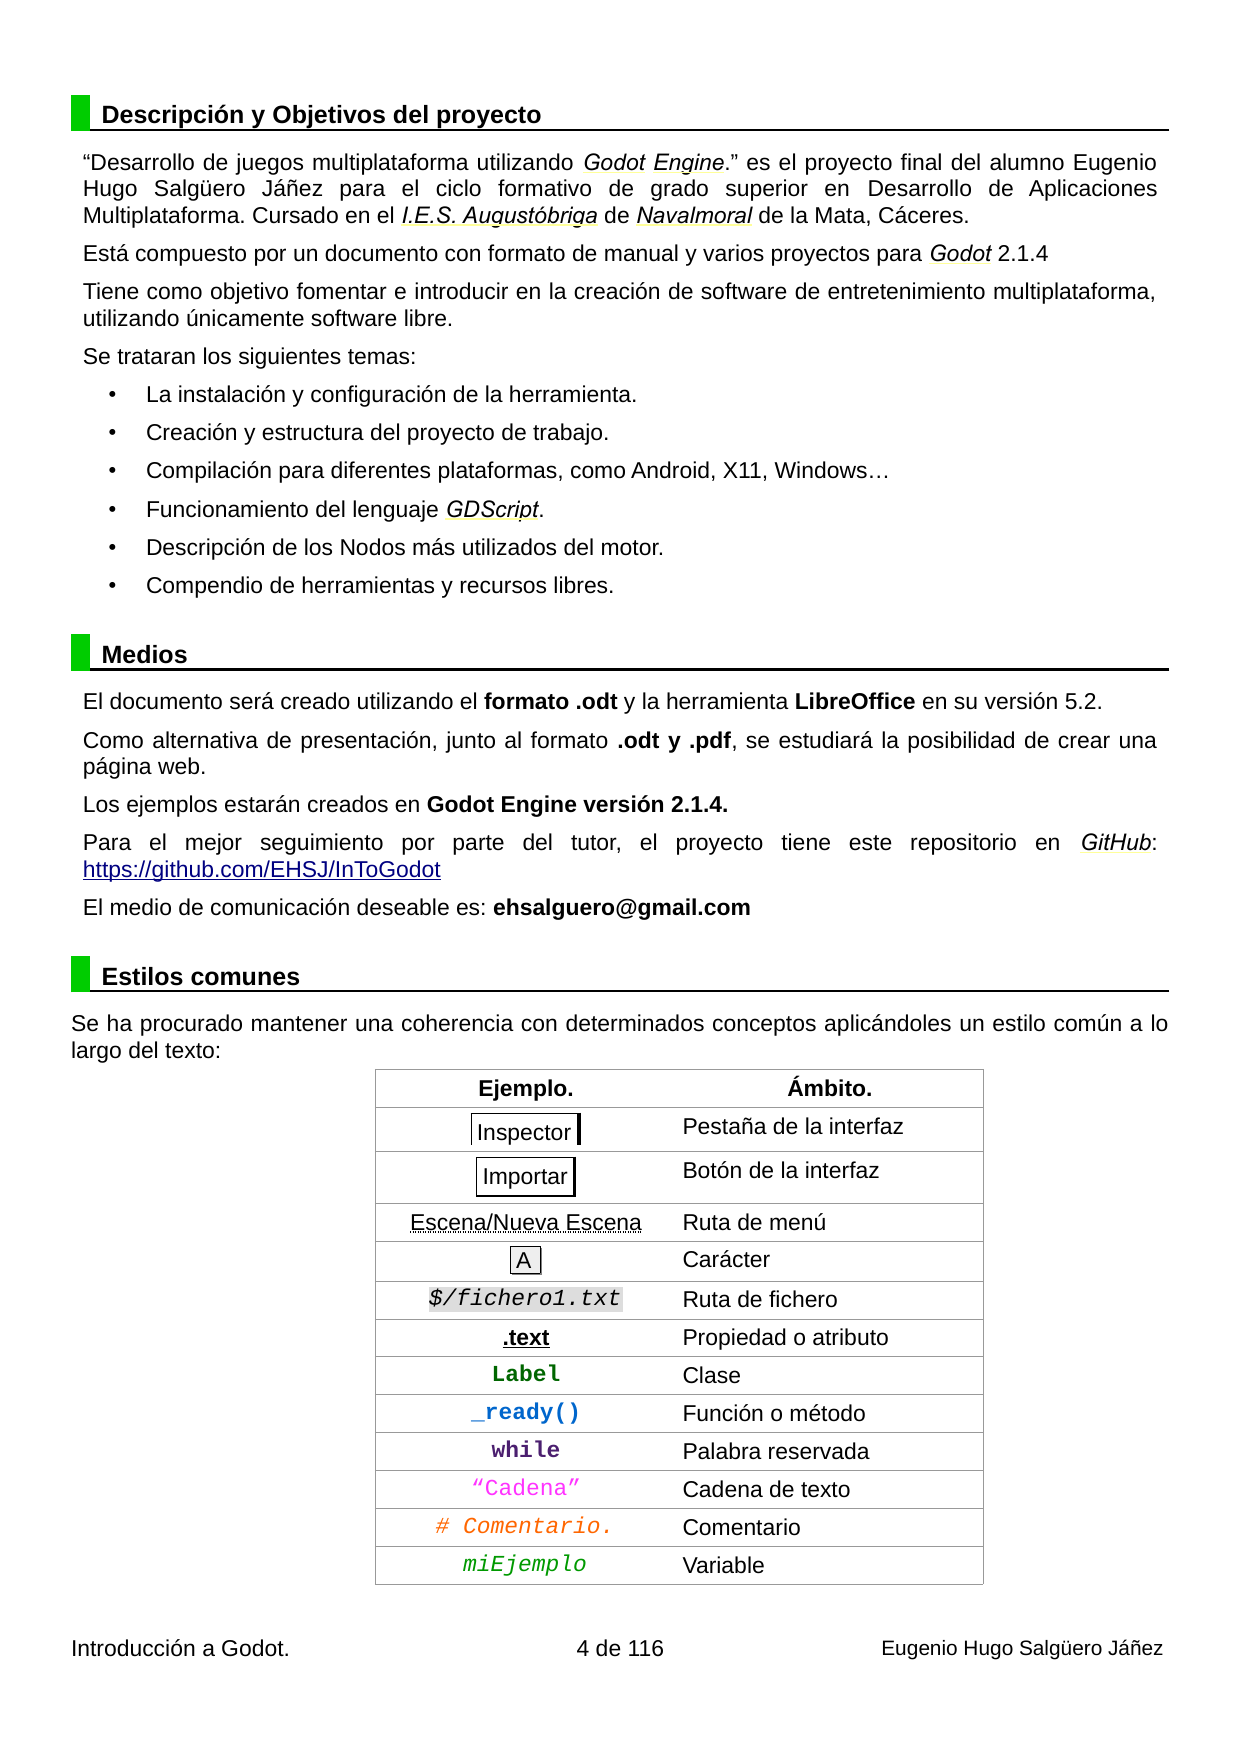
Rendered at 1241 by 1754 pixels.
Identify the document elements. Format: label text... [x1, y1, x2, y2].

table_cell Clase [677, 1357, 983, 1394]
table_cell .text [376, 1320, 677, 1356]
table_cell while [376, 1433, 677, 1470]
text Para el mejor seguimiento por parte del tutor, el proyecto tiene este repositorio en GitHub: https://github.com/EHSJ/InToGodot [83, 829, 1158, 882]
table_cell $/fichero1.txt [376, 1282, 677, 1318]
list Funcionamiento del lenguaje GDScript. [108, 496, 1169, 522]
list Creación y estructura del proyecto de trabajo. [108, 419, 1169, 446]
table_cell # Comentario. [376, 1509, 677, 1546]
text Tiene como objetivo fomentar e introducir en la creación de software de entretenimiento multiplataforma, utilizando únicamente software libre. [83, 278, 1158, 331]
list Descripción de los Nodos más utilizados del motor. [108, 534, 1169, 560]
table_cell Variable [677, 1547, 983, 1584]
text El documento será creado utilizando el formato .odt y la herramienta LibreOffice en su versión 5.2. [83, 688, 1158, 715]
table_cell “Cadena” [376, 1471, 677, 1508]
text Los ejemplos estarán creados en Godot Engine versión 2.1.4. [83, 791, 1158, 817]
text Está compuesto por un documento con formato de manual y varios proyectos para Godot 2.1.4 [83, 240, 1158, 266]
table_cell Propiedad o atributo [677, 1320, 983, 1356]
table_cell Inspector [376, 1108, 677, 1151]
table_cell Label [376, 1357, 677, 1394]
list La instalación y configuración de la herramienta. [108, 381, 1169, 407]
list Compilación para diferentes plataformas, como Android, X11, Windows… [108, 457, 1169, 484]
table_cell Botón de la interfaz [677, 1152, 983, 1203]
table_cell Ruta de menú [677, 1204, 983, 1241]
table_cell Carácter [677, 1242, 983, 1281]
subtitle Medios [90, 634, 1169, 668]
table_cell Importar [376, 1152, 677, 1203]
table_header Ejemplo. [376, 1070, 677, 1107]
text El medio de comunicación deseable es: ehsalguero@gmail.com [83, 894, 1158, 920]
table_cell Cadena de texto [677, 1471, 983, 1508]
table_cell A [376, 1242, 677, 1281]
table_cell Escena/Nueva Escena [376, 1204, 677, 1241]
table_cell _ready() [376, 1395, 677, 1432]
table_cell Pestaña de la interfaz [677, 1108, 983, 1151]
table_cell miEjemplo [376, 1547, 677, 1584]
text Se trataran los siguientes temas: [83, 343, 1158, 369]
table_cell Palabra reservada [677, 1433, 983, 1470]
list Compendio de herramientas y recursos libres. [108, 572, 1169, 598]
subtitle Estilos comunes [90, 956, 1169, 990]
text “Desarrollo de juegos multiplataforma utilizando Godot Engine.” es el proyecto final del alumno Eugenio Hugo Salgüero Jáñez para el ciclo formativo de grado superior en Desarrollo de Aplicaciones Multiplataforma. Cursado en el I.E.S. Augustóbriga de Navalmoral de la Mata, Cáceres. [83, 149, 1158, 228]
text Se ha procurado mantener una coherencia con determinados conceptos aplicándoles un estilo común a lo largo del texto: [71, 1010, 1169, 1063]
text Como alternativa de presentación, junto al formato .odt y .pdf, se estudiará la posibilidad de crear una página web. [83, 727, 1158, 779]
table_cell Ruta de fichero [677, 1282, 983, 1318]
table_cell Función o método [677, 1395, 983, 1432]
table_cell Comentario [677, 1509, 983, 1546]
subtitle Descripción y Objetivos del proyecto [71, 94, 1169, 129]
table_header Ámbito. [677, 1070, 983, 1107]
